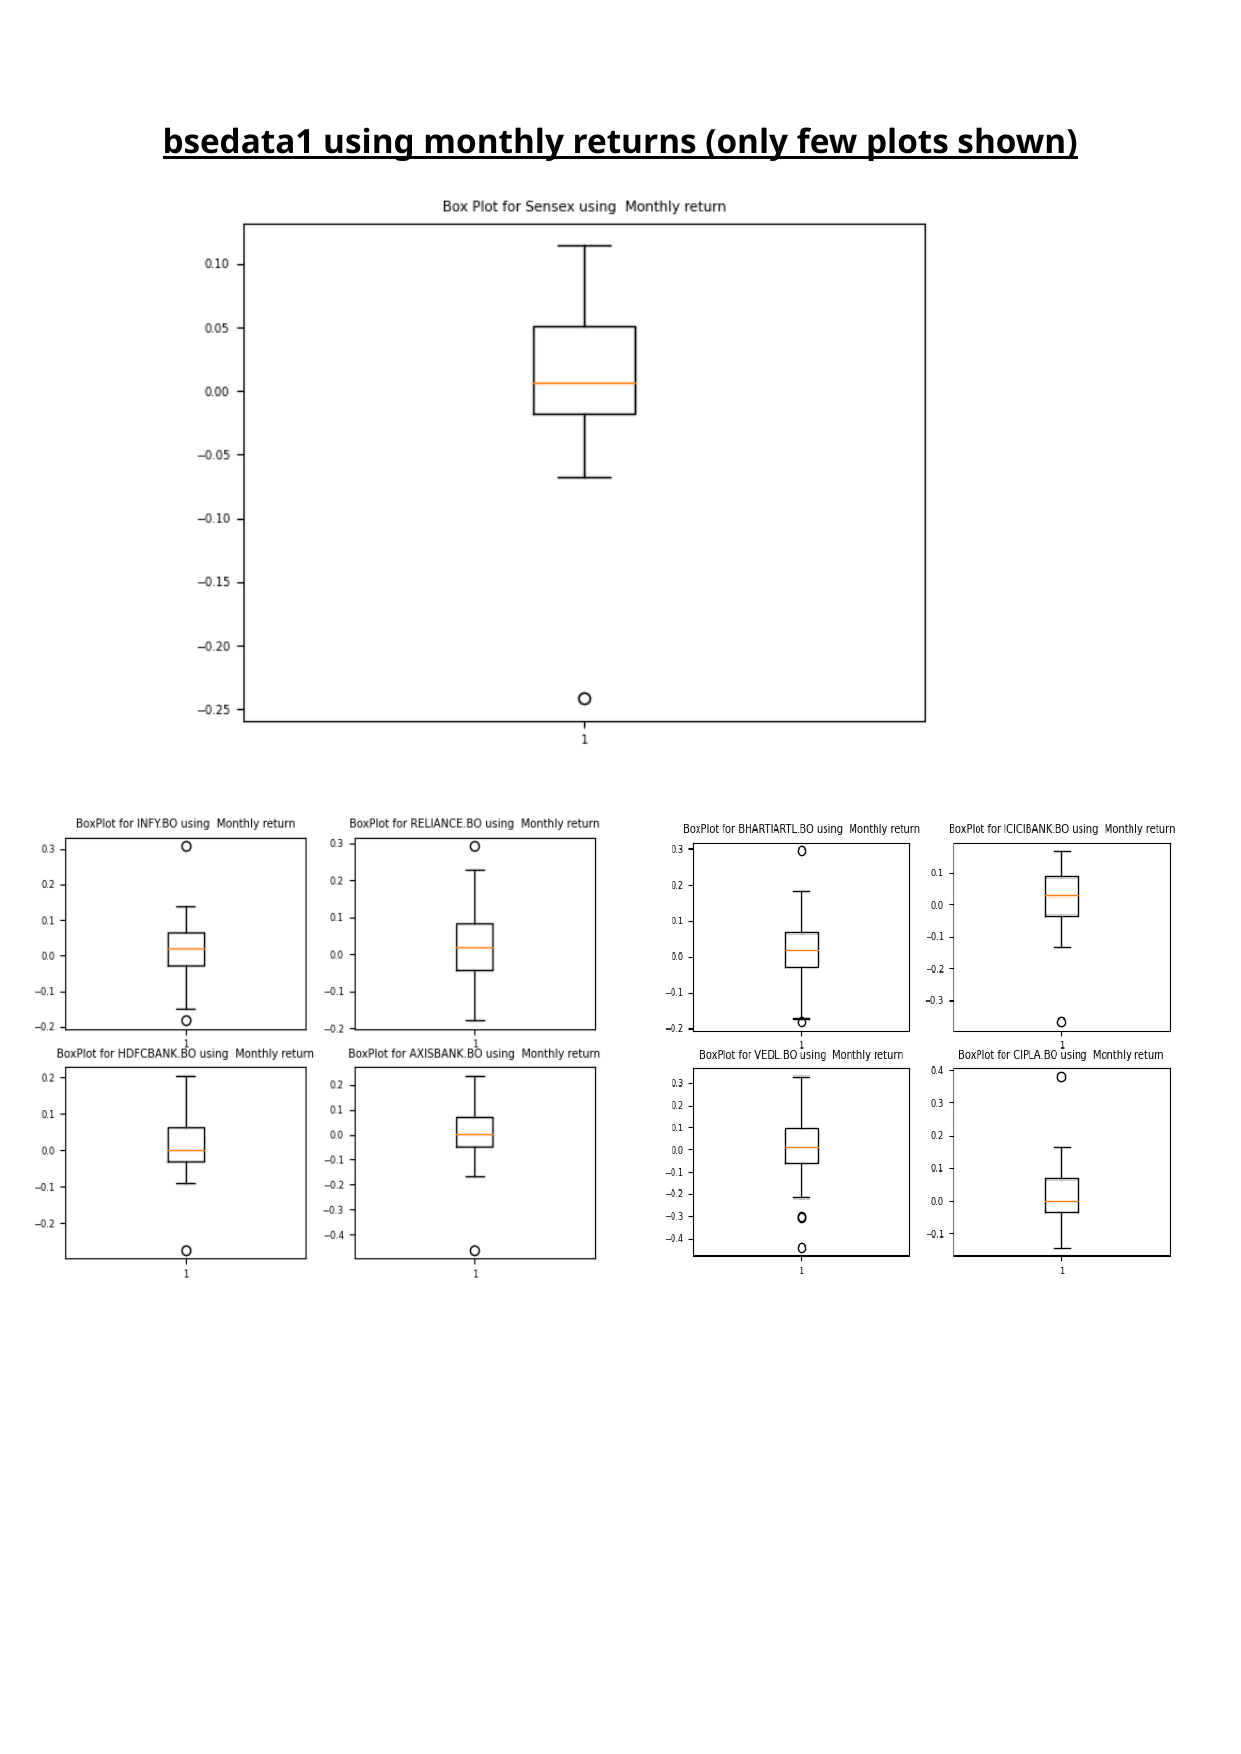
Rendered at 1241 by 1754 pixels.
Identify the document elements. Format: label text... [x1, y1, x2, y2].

text bsedata1 using monthly returns (only few plots shown) [118, 118, 1122, 163]
picture [647, 812, 1183, 1294]
picture [179, 186, 944, 767]
picture [15, 806, 610, 1297]
